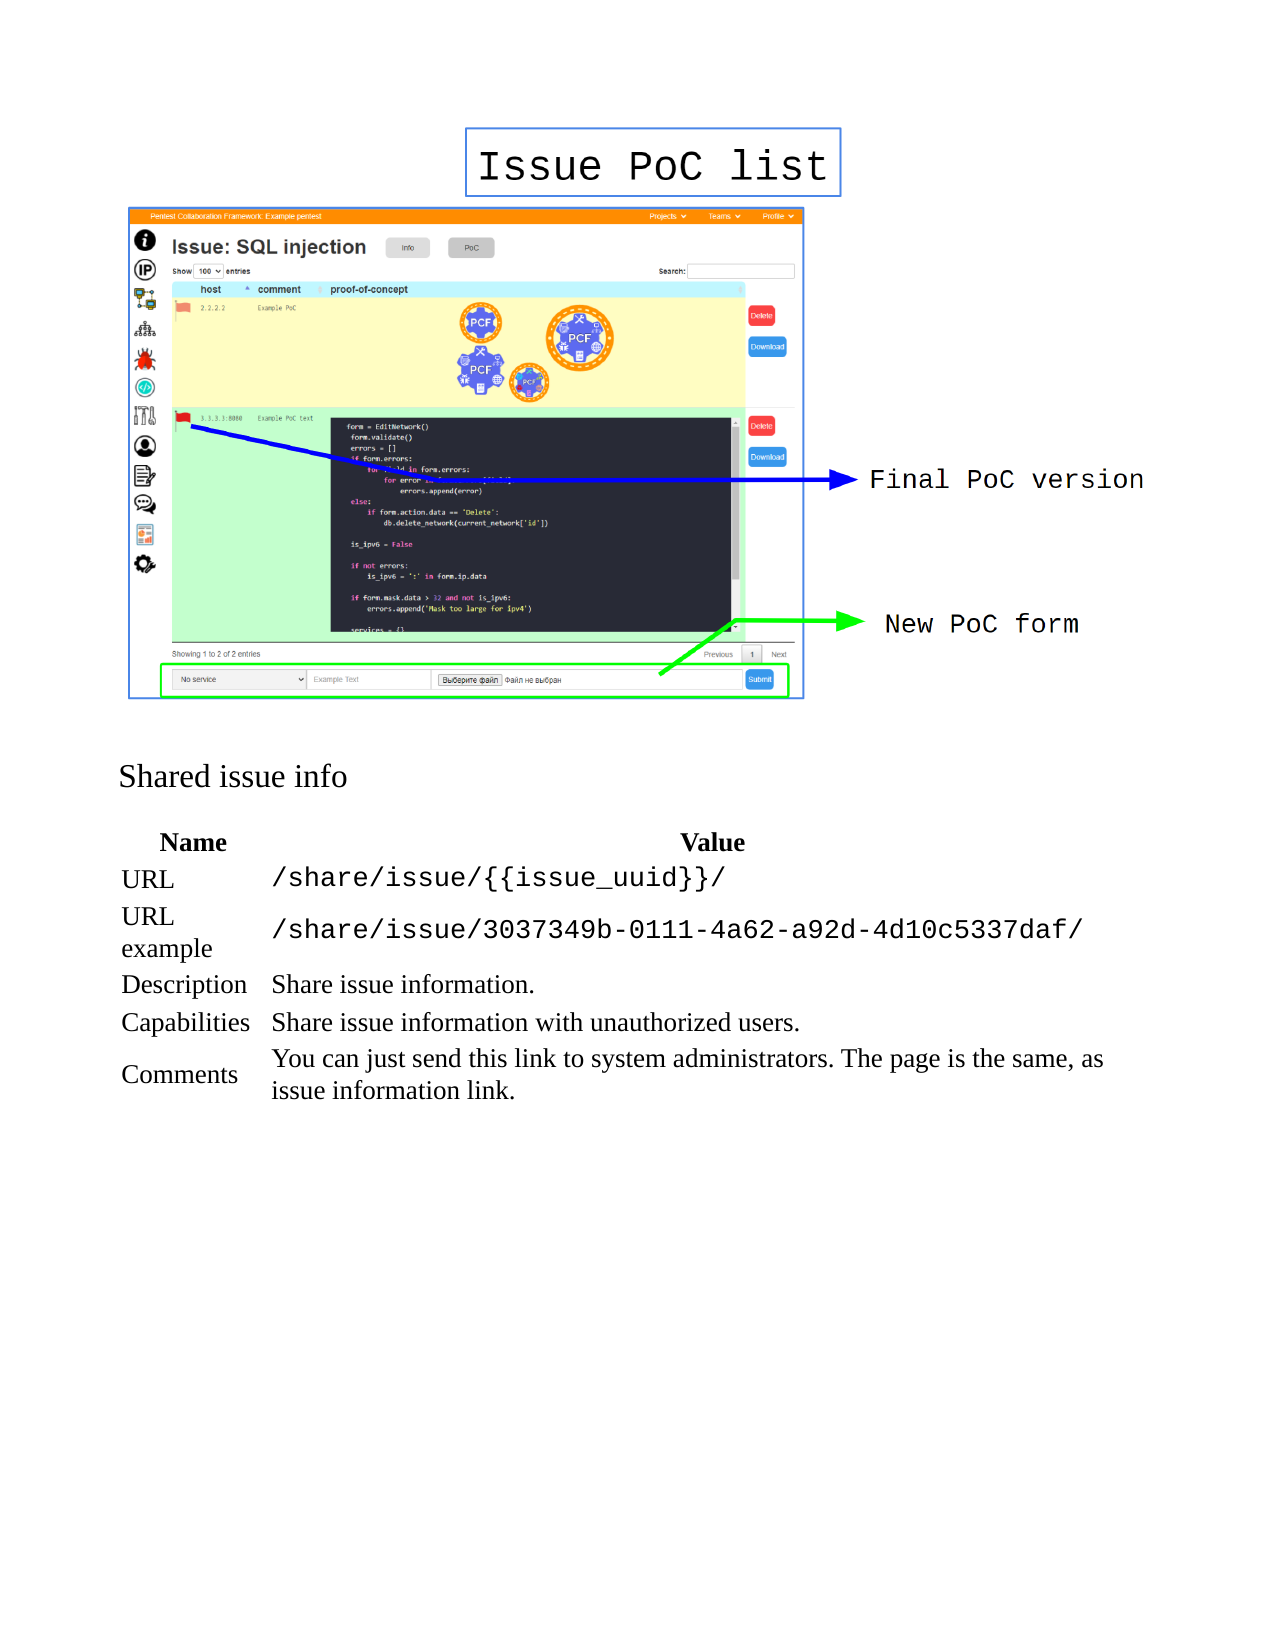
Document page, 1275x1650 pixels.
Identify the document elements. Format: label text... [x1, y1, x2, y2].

table_cell Comments [118, 1040, 268, 1108]
table_cell Share issue information. [268, 966, 1157, 1003]
table_header Value [268, 824, 1157, 861]
table_cell You can just send this link to system administrators. The page is the same, as issue information link. [268, 1040, 1157, 1108]
table_cell /share/issue/3037349b-0111-4a62-a92d-4d10c5337daf/ [268, 898, 1157, 966]
text Shared issue info [118, 757, 1157, 795]
table_cell URL example [118, 898, 268, 966]
table_header Name [118, 824, 268, 861]
table_cell Share issue information with unauthorized users. [268, 1003, 1157, 1040]
table_cell /share/issue/{{issue_uuid}}/ [268, 861, 1157, 898]
picture [118, 118, 1157, 705]
table_cell Description [118, 966, 268, 1003]
table_cell Capabilities [118, 1003, 268, 1040]
table_cell URL [118, 861, 268, 898]
